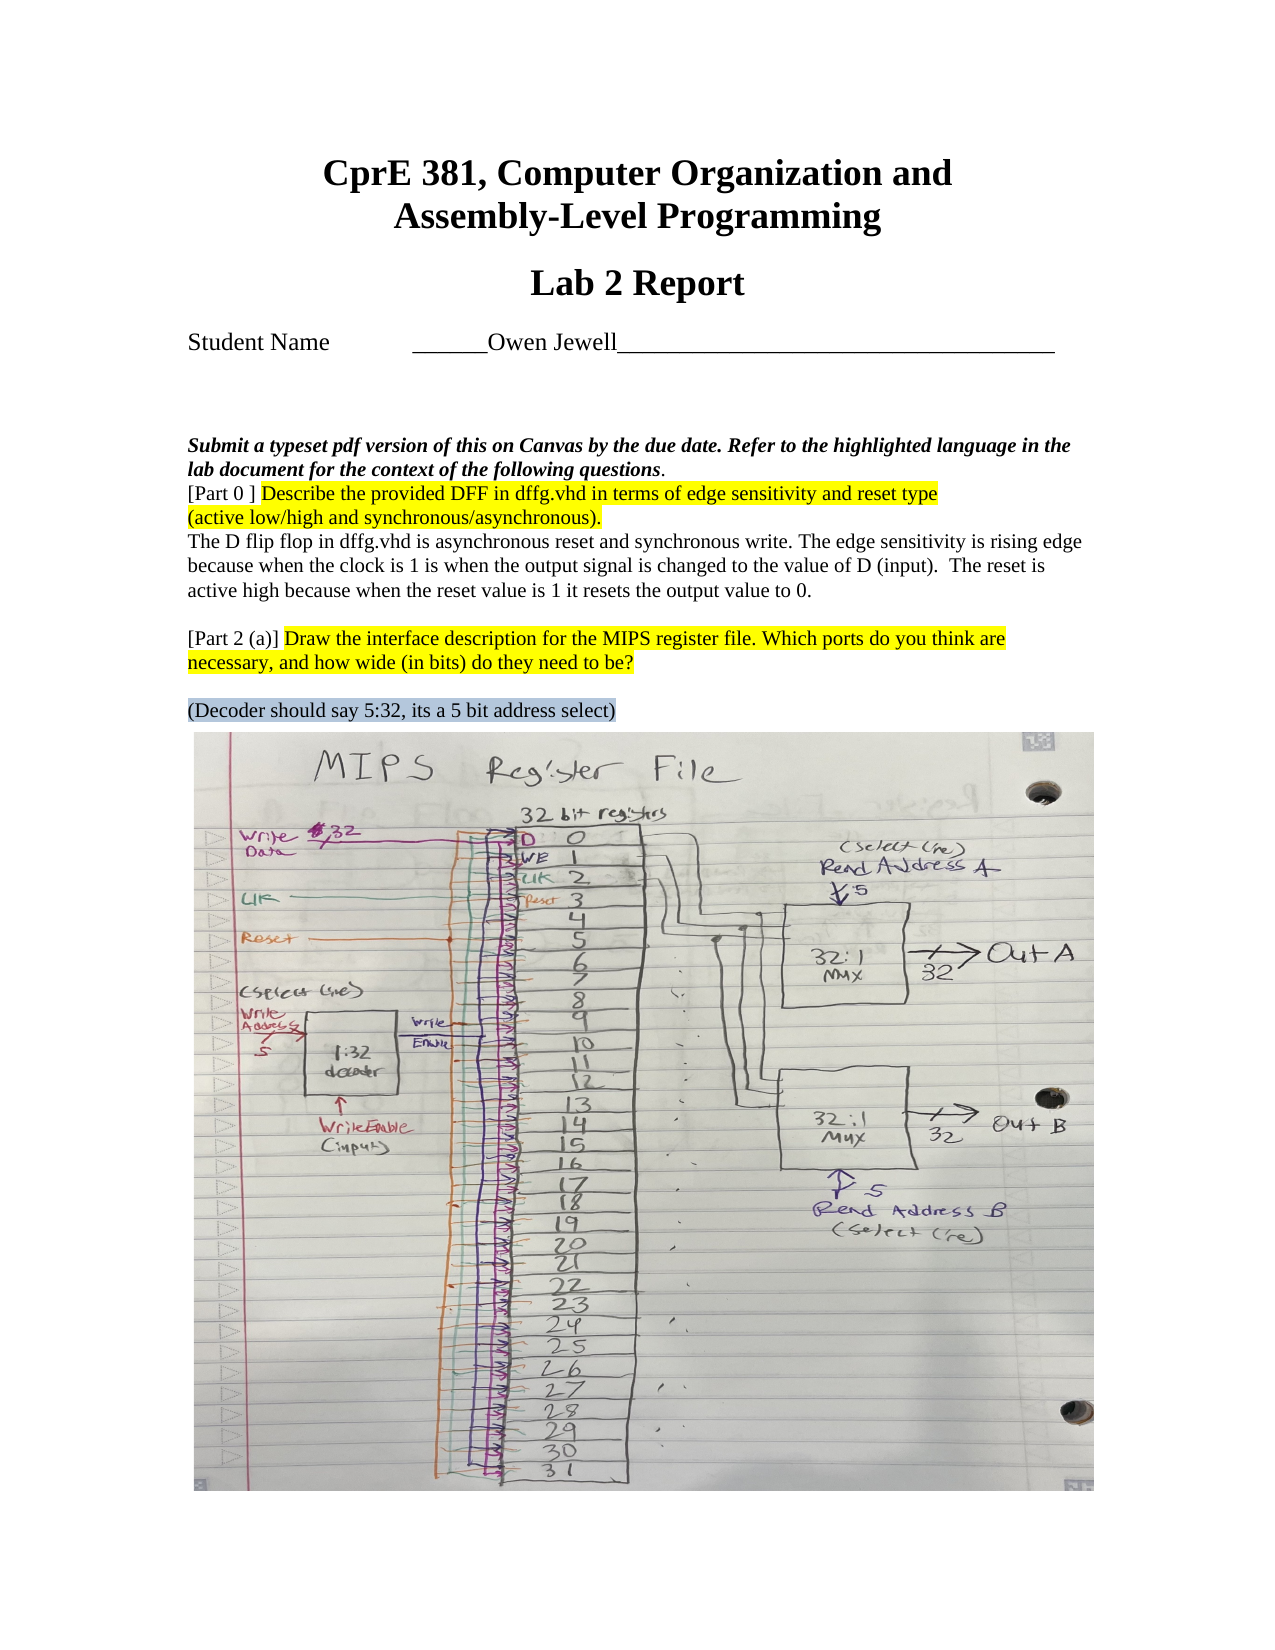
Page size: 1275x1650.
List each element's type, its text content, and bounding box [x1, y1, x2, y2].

text (active low/high and synchronous/asynchronous). [187, 505, 1087, 529]
text The D flip flop in dffg.vhd is asynchronous reset and synchronous write. The edge sensitivity is rising edge because when the clock is 1 is when the output signal is changed to the value of D (input). The reset is active high because when the reset value is 1 it resets the output value to 0. [187, 529, 1087, 602]
text Student Name ______Owen Jewell___________________________________ [187, 327, 1087, 356]
picture [193, 732, 1094, 1491]
text Submit a typeset pdf version of this on Canvas by the due date. Refer to the highlighted language in the lab document for the context of the following questions. [187, 433, 1087, 481]
subtitle CprE 381, Computer Organization and [187, 150, 1087, 193]
subtitle Assembly-Level Programming [187, 193, 1087, 236]
text [Part 0 ] Describe the provided DFF in dffg.vhd in terms of edge sensitivity and reset type [187, 481, 1087, 505]
subtitle Lab 2 Report [187, 260, 1087, 303]
text [Part 2 (a)] Draw the interface description for the MIPS register file. Which ports do you think are necessary, and how wide (in bits) do they need to be? [187, 626, 1087, 674]
text (Decoder should say 5:32, its a 5 bit address select) [187, 698, 1087, 722]
